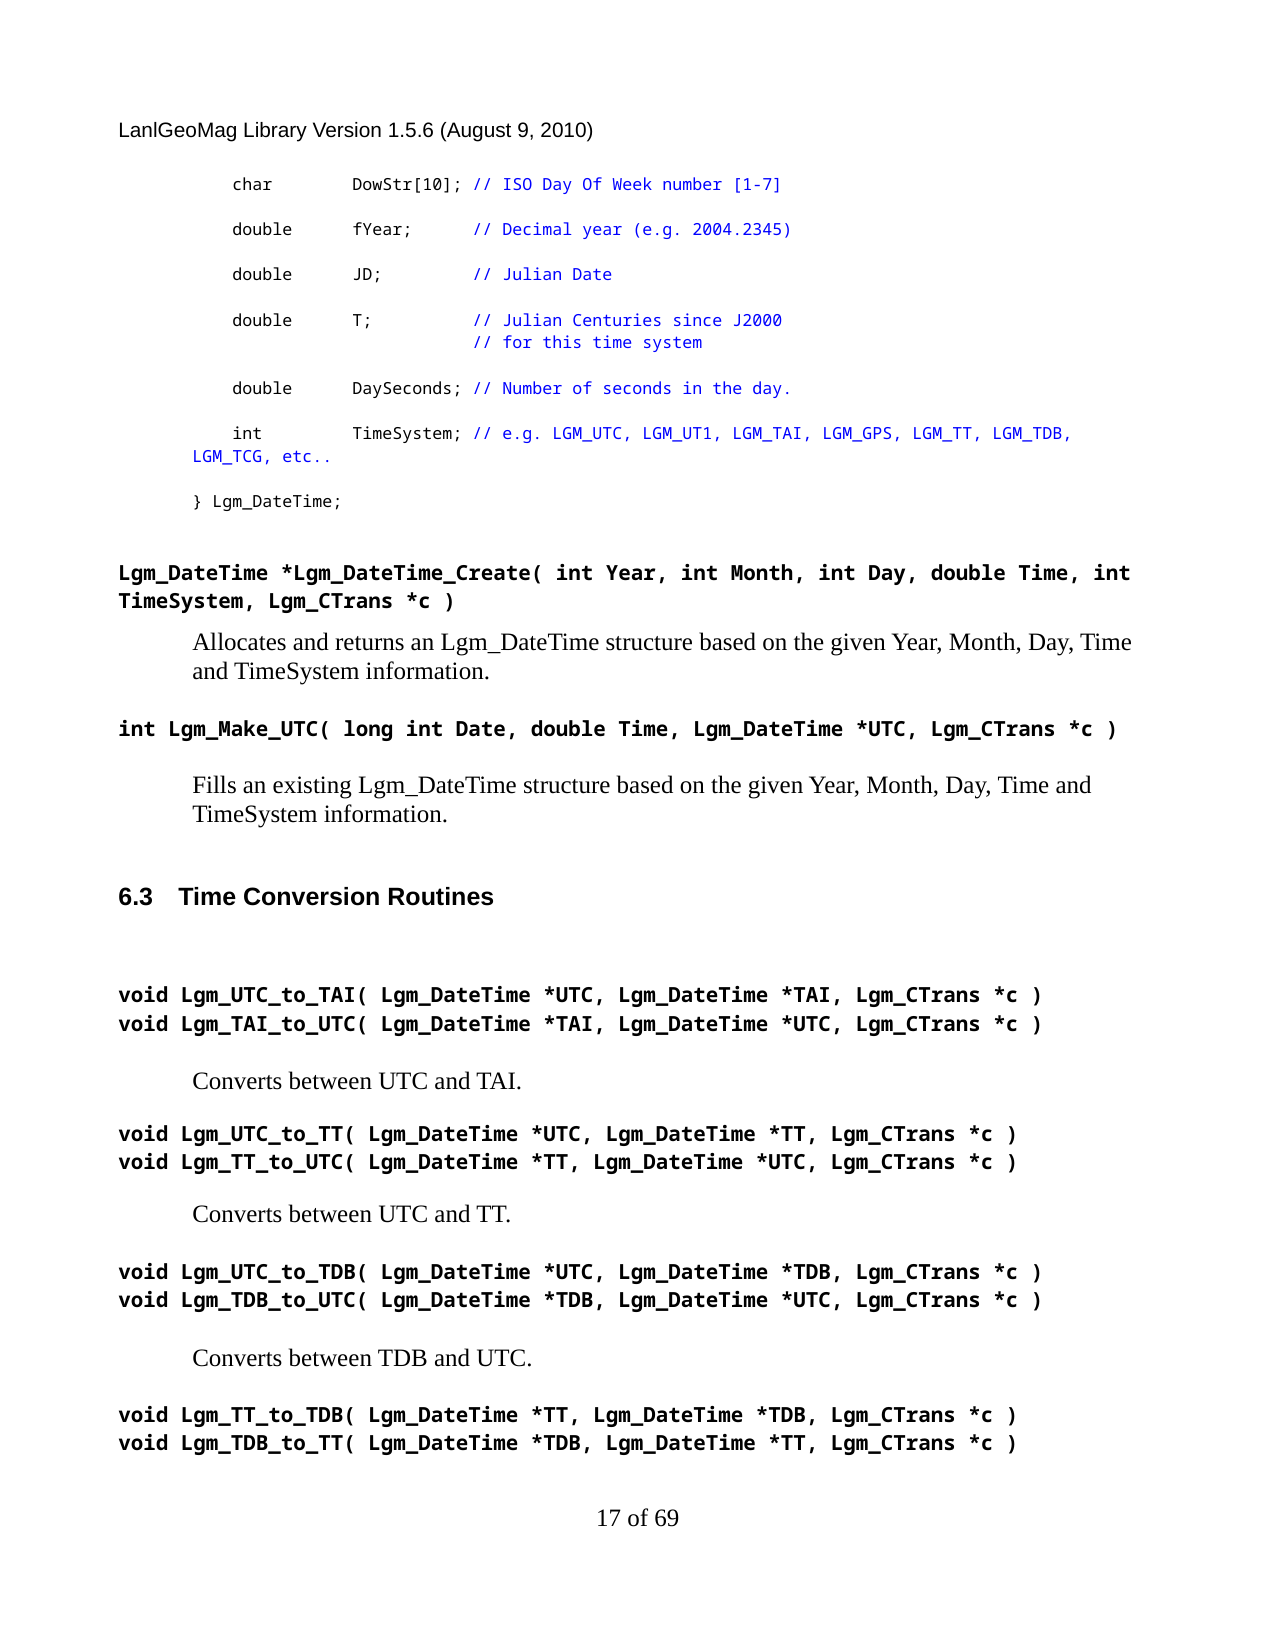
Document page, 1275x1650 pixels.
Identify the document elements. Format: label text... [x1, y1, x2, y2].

text int Lgm_Make_UTC( long int Date, double Time, Lgm_DateTime *UTC, Lgm_CTrans *c ) [118, 714, 1157, 742]
text double JD; // Julian Date [192, 263, 1157, 286]
text int TimeSystem; // e.g. LGM_UTC, LGM_UT1, LGM_TAI, LGM_GPS, LGM_TT, LGM_TDB, LGM_TCG, etc.. [192, 422, 1157, 467]
text Lgm_DateTime *Lgm_DateTime_Create( int Year, int Month, int Day, double Time, int TimeSystem, Lgm_CTrans *c ) [118, 558, 1157, 615]
text void Lgm_UTC_to_TT( Lgm_DateTime *UTC, Lgm_DateTime *TT, Lgm_CTrans *c ) [118, 1119, 1157, 1147]
text Allocates and returns an Lgm_DateTime structure based on the given Year, Month, Day, Time and TimeSystem information. [192, 627, 1157, 685]
text void Lgm_UTC_to_TDB( Lgm_DateTime *UTC, Lgm_DateTime *TDB, Lgm_CTrans *c ) [118, 1257, 1157, 1285]
text Converts between TDB and UTC. [192, 1343, 1157, 1371]
text double T; // Julian Centuries since J2000 [192, 308, 1157, 331]
text void Lgm_TT_to_TDB( Lgm_DateTime *TT, Lgm_DateTime *TDB, Lgm_CTrans *c ) [118, 1400, 1157, 1428]
text void Lgm_TDB_to_UTC( Lgm_DateTime *TDB, Lgm_DateTime *UTC, Lgm_CTrans *c ) [118, 1285, 1157, 1314]
text // for this time system [192, 331, 1157, 354]
text void Lgm_TAI_to_UTC( Lgm_DateTime *TAI, Lgm_DateTime *UTC, Lgm_CTrans *c ) [118, 1009, 1157, 1037]
subtitle Time Conversion Routines [118, 882, 1157, 911]
text void Lgm_TDB_to_TT( Lgm_DateTime *TDB, Lgm_DateTime *TT, Lgm_CTrans *c ) [118, 1428, 1157, 1457]
text Converts between UTC and TAI. [192, 1066, 1157, 1095]
text Converts between UTC and TT. [192, 1199, 1157, 1228]
text } Lgm_DateTime; [192, 490, 1157, 513]
text char DowStr[10]; // ISO Day Of Week number [1-7] [192, 172, 1157, 195]
text void Lgm_UTC_to_TAI( Lgm_DateTime *UTC, Lgm_DateTime *TAI, Lgm_CTrans *c ) [118, 981, 1157, 1009]
text double fYear; // Decimal year (e.g. 2004.2345) [192, 217, 1157, 240]
text void Lgm_TT_to_UTC( Lgm_DateTime *TT, Lgm_DateTime *UTC, Lgm_CTrans *c ) [118, 1147, 1157, 1176]
text Fills an existing Lgm_DateTime structure based on the given Year, Month, Day, Time and TimeSystem information. [192, 771, 1157, 828]
text double DaySeconds; // Number of seconds in the day. [192, 376, 1157, 399]
